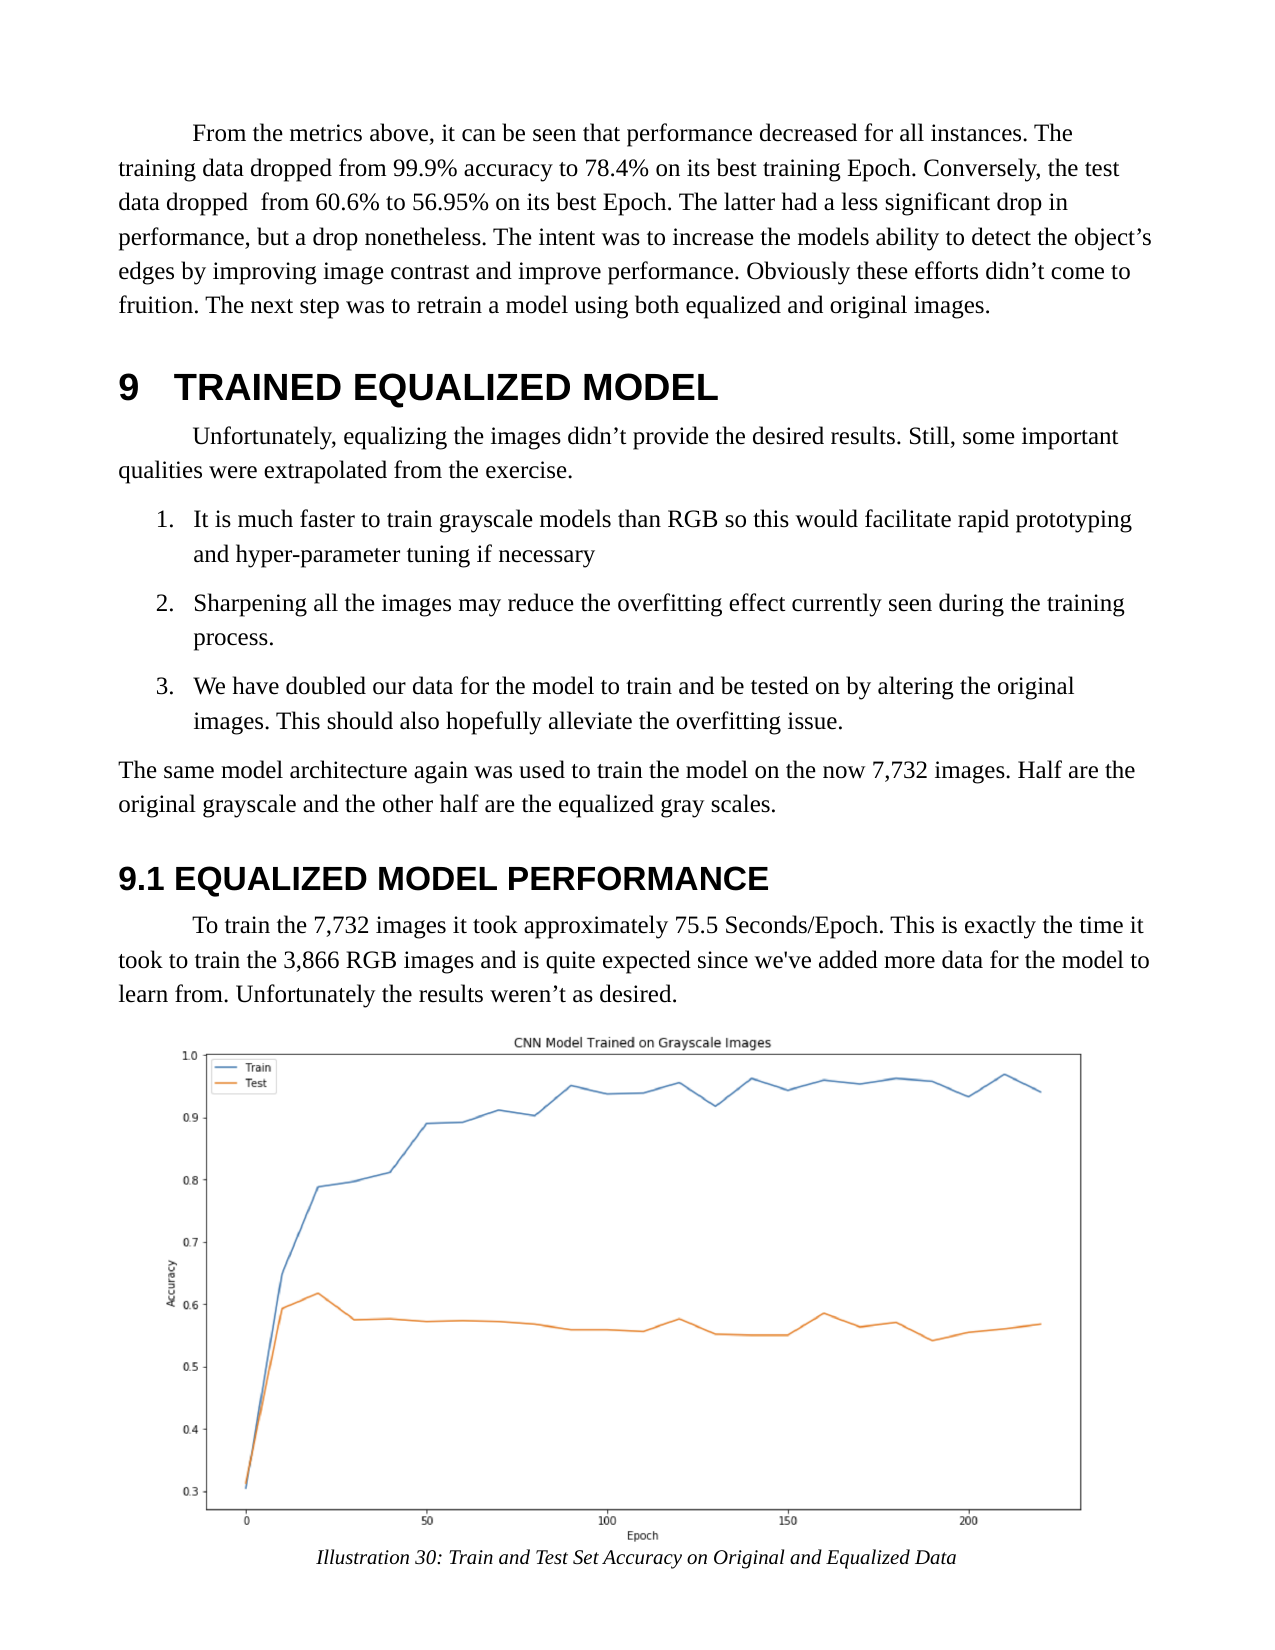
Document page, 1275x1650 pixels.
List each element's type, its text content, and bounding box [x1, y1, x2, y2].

text The same model architecture again was used to train the model on the now 7,732 images. Half are the original grayscale and the other half are the equalized gray scales. [118, 755, 1157, 818]
subtitle 9.1 EQUALIZED MODEL PERFORMANCE [118, 859, 1157, 898]
text Unfortunately, equalizing the images didn’t provide the desired results. Still, some important qualities were extrapolated from the exercise. [118, 421, 1157, 484]
text From the metrics above, it can be seen that performance decreased for all instances. The training data dropped from 99.9% accuracy to 78.4% on its best training Epoch. Conversely, the test data dropped from 60.6% to 56.95% on its best Epoch. The latter had a less significant drop in performance, but a drop nonetheless. The intent was to increase the models ability to detect the object’s edges by improving image contrast and improve performance. Obviously these efforts didn’t come to fruition. The next step was to retrain a model using both equalized and original images. [118, 118, 1157, 319]
list It is much faster to train grayscale models than RGB so this would facilitate rapid prototyping and hyper-parameter tuning if necessary [156, 504, 1157, 567]
text To train the 7,732 images it took approximately 75.5 Seconds/Epoch. This is exactly the time it took to train the 3,866 RGB images and is quite expected since we've added more data for the model to learn from. Unfortunately the results weren’t as desired. [118, 910, 1157, 1008]
text [165, 1013, 1110, 1025]
list Sharpening all the images may reduce the overfitting effect currently seen during the training process. [156, 588, 1157, 651]
subtitle TRAINED EQUALIZED MODEL [118, 364, 1157, 408]
list We have doubled our data for the model to train and be tested on by altering the original images. This should also hopefully alleviate the overfitting issue. [156, 671, 1157, 734]
picture [165, 1025, 1110, 1546]
text Illustration 30: Train and Test Set Accuracy on Original and Equalized Data [165, 1546, 1110, 1569]
